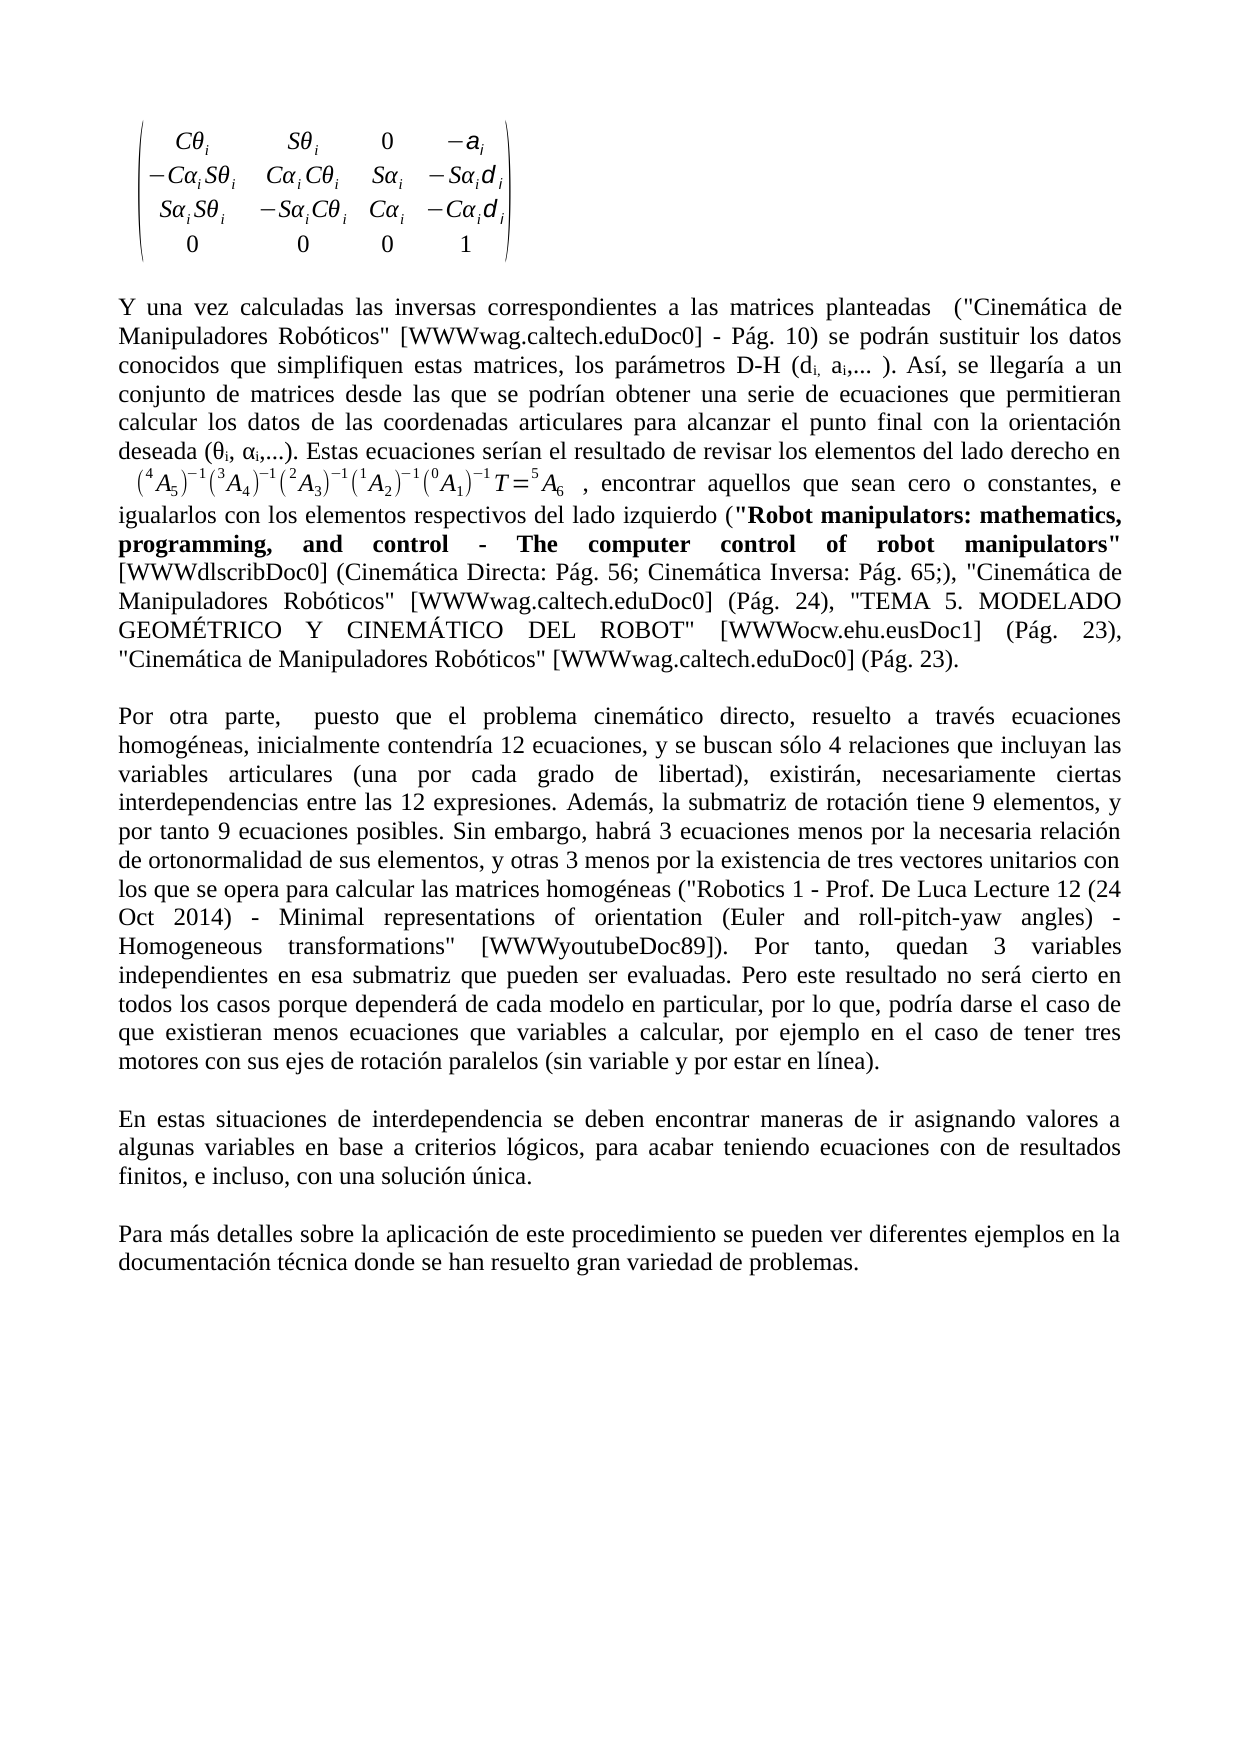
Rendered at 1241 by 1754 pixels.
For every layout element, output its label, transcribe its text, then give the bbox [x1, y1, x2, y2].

text Para más detalles sobre la aplicación de este procedimiento se pueden ver diferentes ejemplos en la documentación técnica donde se han resuelto gran variedad de problemas. [118, 1219, 1122, 1276]
text En estas situaciones de interdependencia se deben encontrar maneras de ir asignando valores a algunas variables en base a criterios lógicos, para acabar teniendo ecuaciones con de resultados finitos, e incluso, con una solución única. [118, 1104, 1122, 1190]
text Por otra parte, puesto que el problema cinemático directo, resuelto a través ecuaciones homogéneas, inicialmente contendría 12 ecuaciones, y se buscan sólo 4 relaciones que incluyan las variables articulares (una por cada grado de libertad), existirán, necesariamente ciertas interdependencias entre las 12 expresiones. Además, la submatriz de rotación tiene 9 elementos, y por tanto 9 ecuaciones posibles. Sin embargo, habrá 3 ecuaciones menos por la necesaria relación de ortonormalidad de sus elementos, y otras 3 menos por la existencia de tres vectores unitarios con los que se opera para calcular las matrices homogéneas ("Robotics 1 - Prof. De Luca Lecture 12 (24 Oct 2014) - Minimal representations of orientation (Euler and roll-pitch-yaw angles) - Homogeneous transformations" [WWWyoutubeDoc89]). Por tanto, quedan 3 variables independientes en esa submatriz que pueden ser evaluadas. Pero este resultado no será cierto en todos los casos porque dependerá de cada modelo en particular, por lo que, podría darse el caso de que existieran menos ecuaciones que variables a calcular, por ejemplo en el caso de tener tres motores con sus ejes de rotación paralelos (sin variable y por estar en línea). [118, 701, 1122, 1075]
text Y una vez calculadas las inversas correspondientes a las matrices planteadas ("Cinemática de Manipuladores Robóticos" [WWWwag.caltech.eduDoc0] - Pág. 10) se podrán sustituir los datos conocidos que simplifiquen estas matrices, los parámetros D-H (di, ai,... ). Así, se llegaría a un conjunto de matrices desde las que se podrían obtener una serie de ecuaciones que permitieran calcular los datos de las coordenadas articulares para alcanzar el punto final con la orientación deseada (θi, αi,...). Estas ecuaciones serían el resultado de revisar los elementos del lado derecho en , encontrar aquellos que sean cero o constantes, e igualarlos con los elementos respectivos del lado izquierdo ("Robot manipulators: mathematics, programming, and control - The computer control of robot manipulators" [WWWdlscribDoc0] (Cinemática Directa: Pág. 56; Cinemática Inversa: Pág. 65;), "Cinemática de Manipuladores Robóticos" [WWWwag.caltech.eduDoc0] (Pág. 24), "TEMA 5. MODELADO GEOMÉTRICO Y CINEMÁTICO DEL ROBOT" [WWWocw.ehu.eusDoc1] (Pág. 23), "Cinemática de Manipuladores Robóticos" [WWWwag.caltech.eduDoc0] (Pág. 23). [118, 292, 1122, 672]
